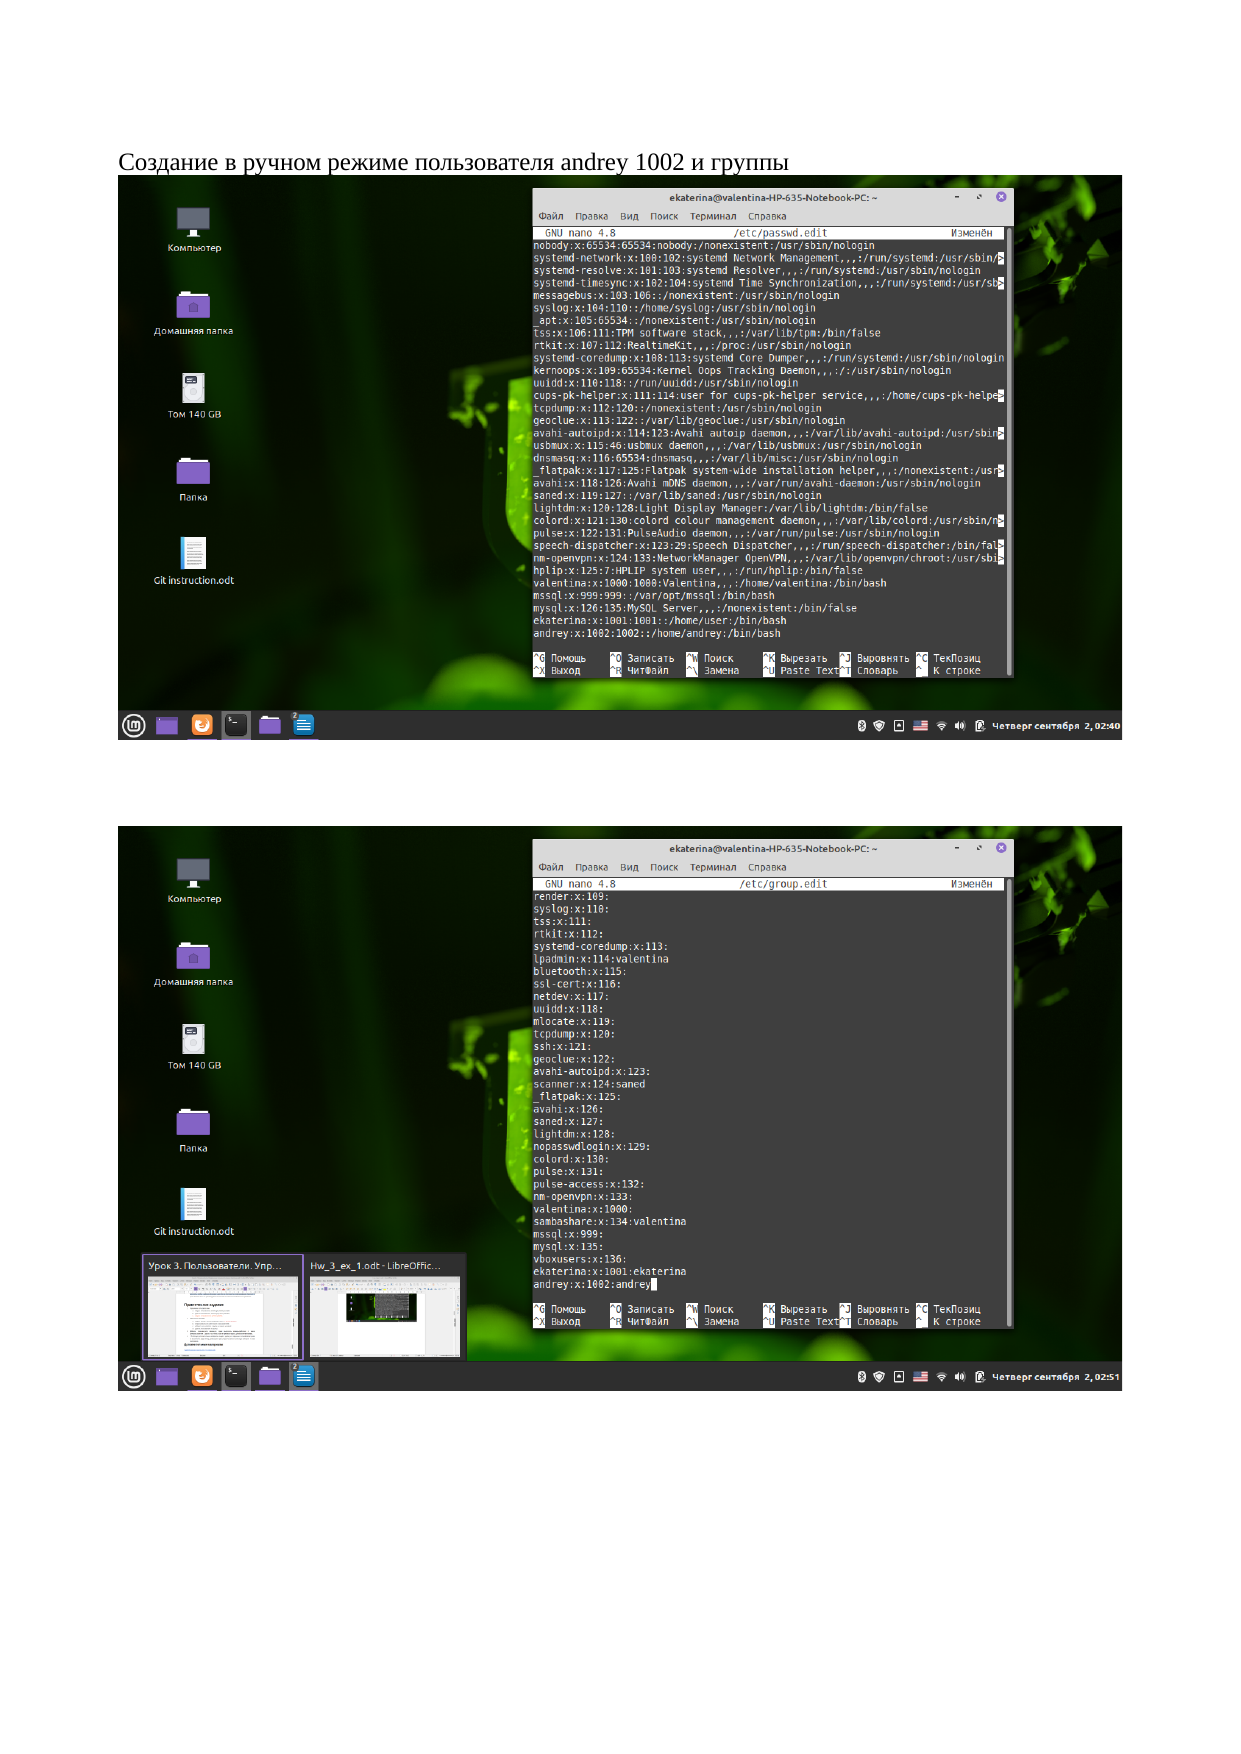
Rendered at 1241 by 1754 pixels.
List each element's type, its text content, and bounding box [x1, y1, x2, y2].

text Создание в ручном режиме пользователя andrey 1002 и группы [118, 147, 1122, 175]
picture [118, 826, 1123, 1391]
picture [118, 175, 1123, 740]
